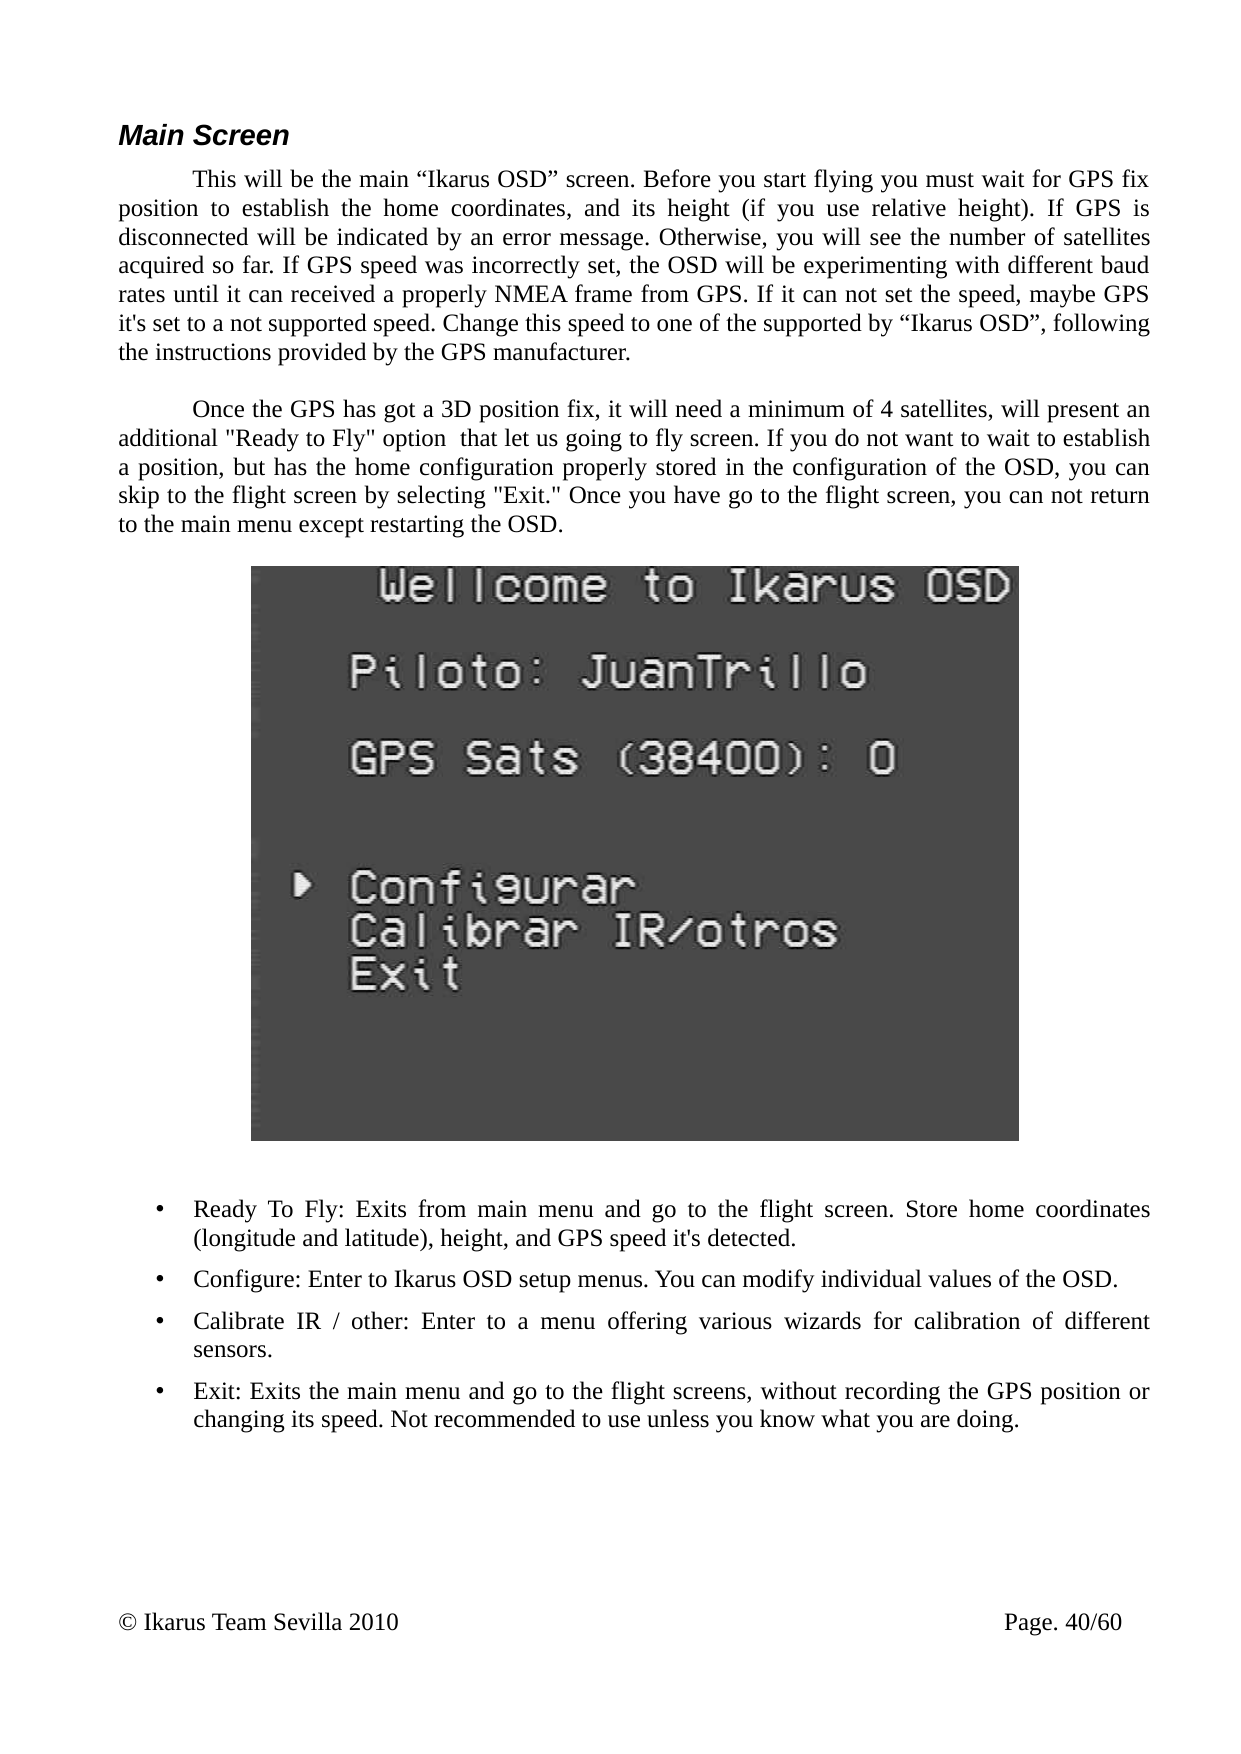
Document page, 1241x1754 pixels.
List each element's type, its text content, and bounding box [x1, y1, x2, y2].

text Once the GPS has got a 3D position fix, it will need a minimum of 4 satellites, will present an additional "Ready to Fly" option that let us going to fly screen. If you do not want to wait to establish a position, but has the home configuration properly stored in the configuration of the OSD, you can skip to the flight screen by selecting "Exit." Once you have go to the flight screen, you can not return to the main menu except restarting the OSD. [118, 365, 1152, 538]
list Exit: Exits the main menu and go to the flight screens, without recording the GPS position or changing its speed. Not recommended to use unless you know what you are doing. [156, 1376, 1152, 1433]
list Calibrate IR / other: Enter to a menu offering various wizards for calibration of different sensors. [156, 1306, 1152, 1363]
subtitle Main Screen [118, 118, 1152, 152]
picture [251, 566, 1019, 1141]
list Ready To Fly: Exits from main menu and go to the flight screen. Store home coordinates (longitude and latitude), height, and GPS speed it's detected. [156, 1194, 1152, 1252]
text This will be the main “Ikarus OSD” screen. Before you start flying you must wait for GPS fix position to establish the home coordinates, and its height (if you use relative height). If GPS is disconnected will be indicated by an error message. Otherwise, you will see the number of satellites acquired so far. If GPS speed was incorrectly set, the OSD will be experimenting with different baud rates until it can received a properly NMEA frame from GPS. If it can not set the speed, maybe GPS it's set to a not supported speed. Change this speed to one of the supported by “Ikarus OSD”, following the instructions provided by the GPS manufacturer. [118, 164, 1152, 365]
list Configure: Enter to Ikarus OSD setup menus. You can modify individual values of the OSD. [156, 1264, 1152, 1293]
